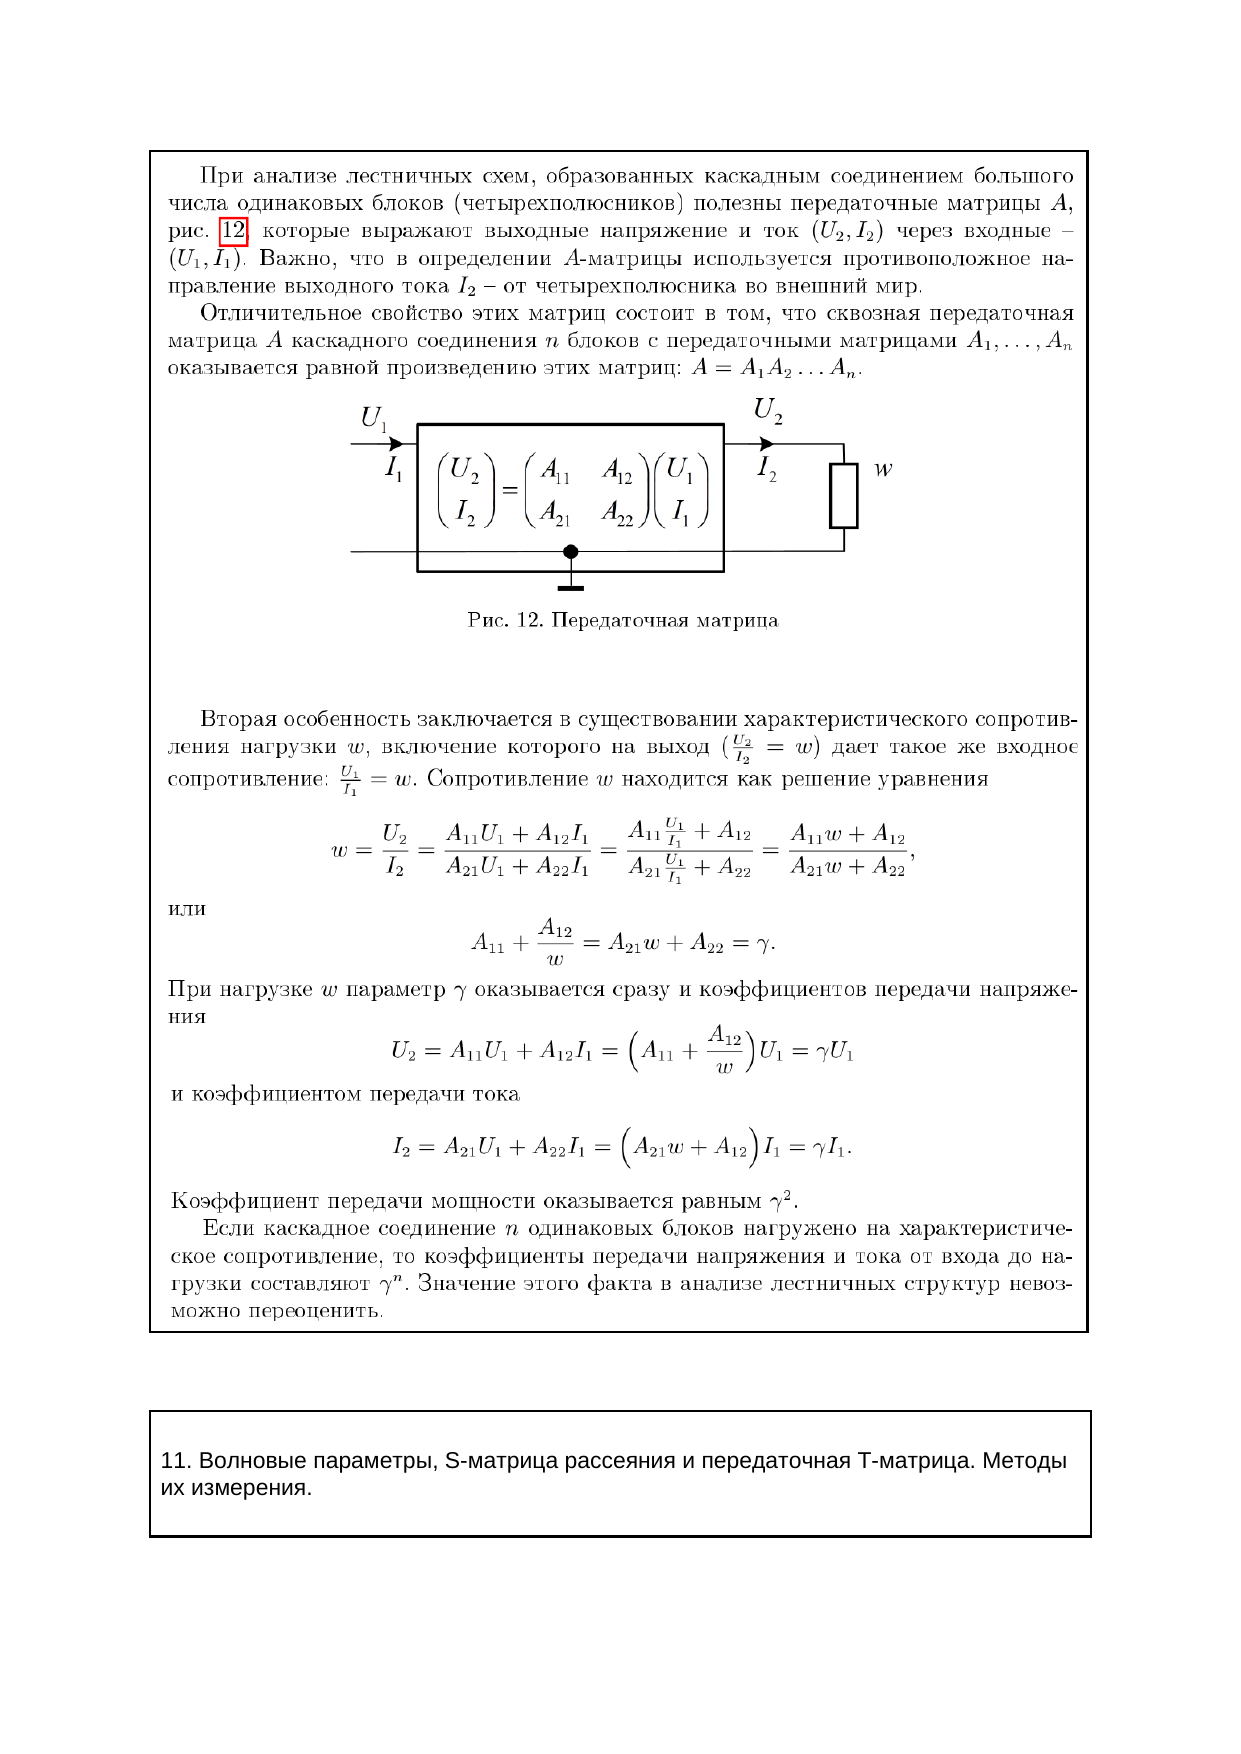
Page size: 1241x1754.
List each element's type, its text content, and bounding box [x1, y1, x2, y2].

picture [160, 162, 1078, 1321]
table_header 11. Волновые параметры, S-матрица рассеяния и передаточная T-матрица. Методы их измерения. [151, 1412, 1090, 1535]
table_cell [151, 152, 1086, 1331]
